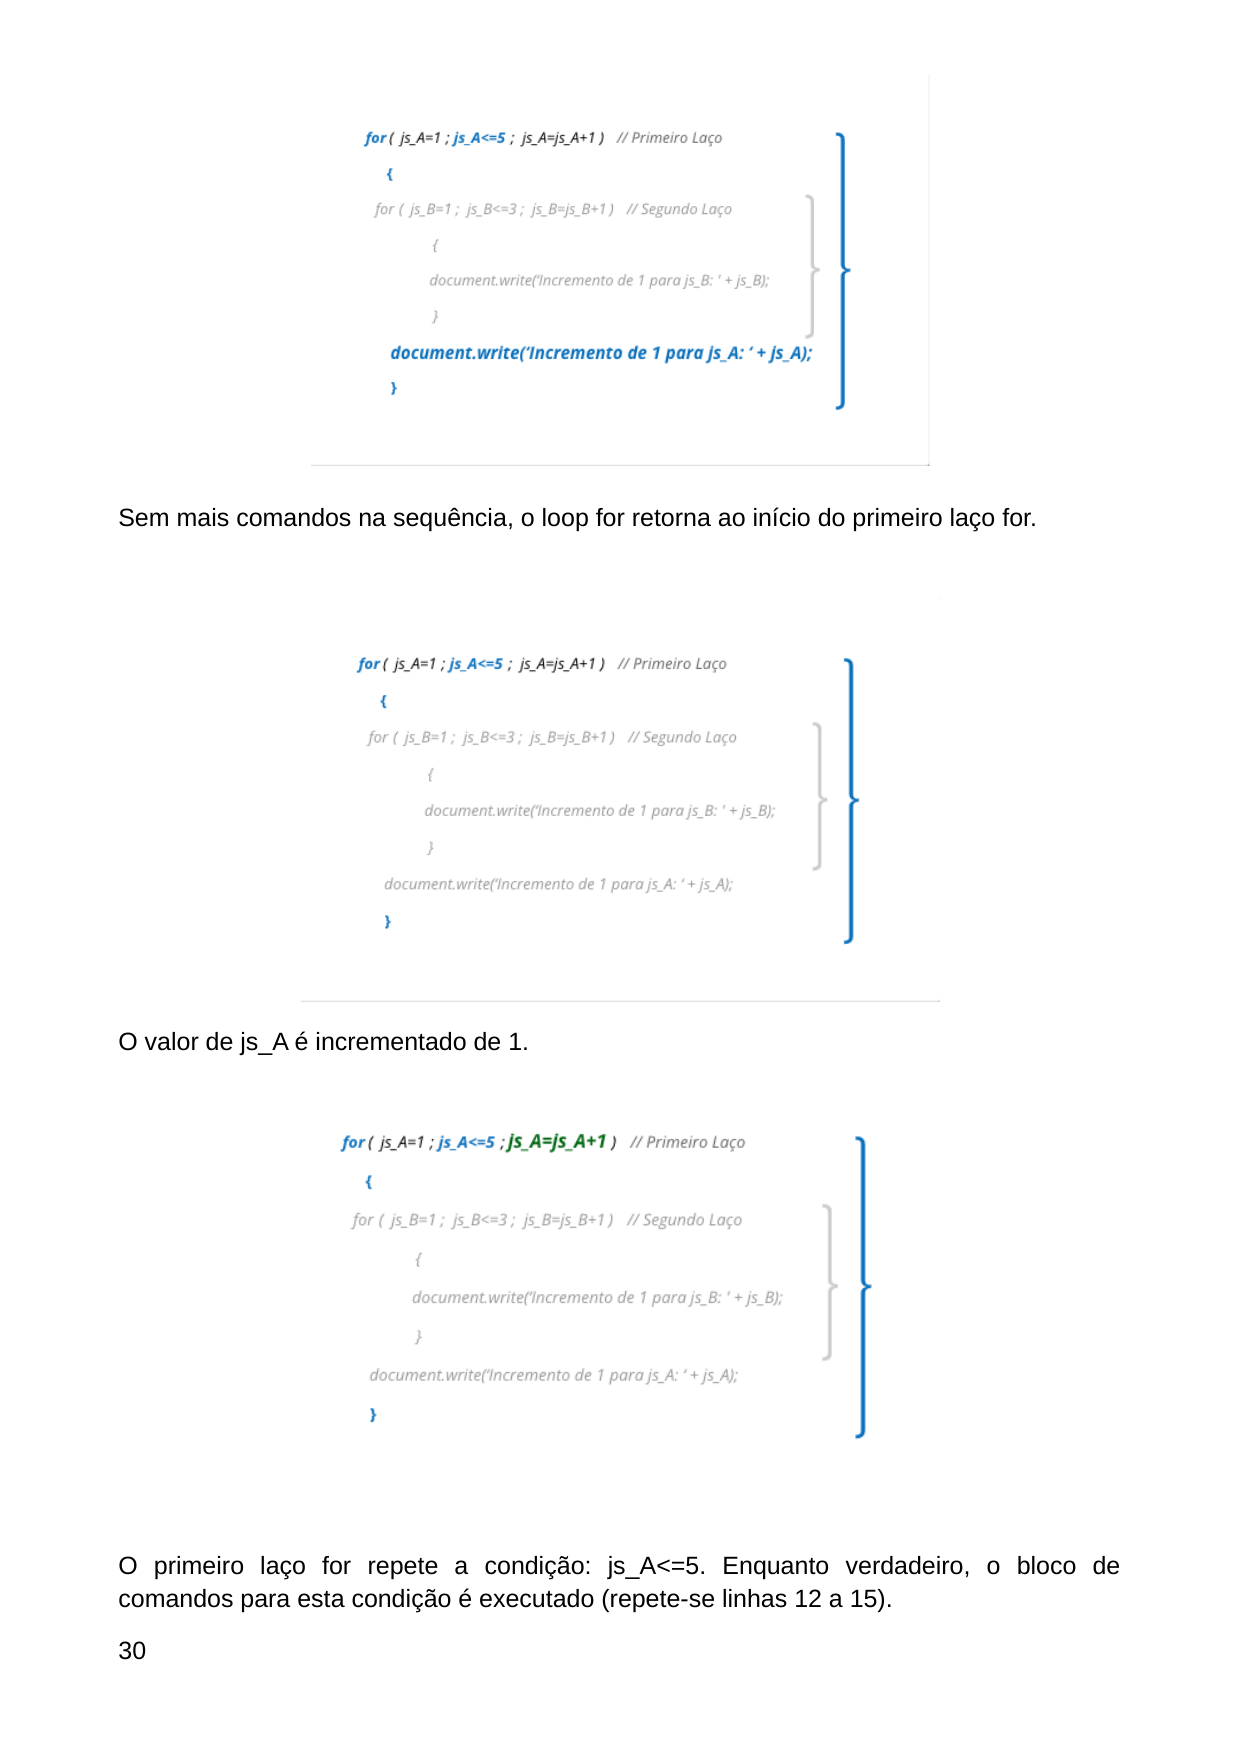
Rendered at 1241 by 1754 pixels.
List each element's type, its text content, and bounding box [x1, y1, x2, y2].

text O primeiro laço for repete a condição: js_A<=5. Enquanto verdadeiro, o bloco de comandos para esta condição é executado (repete-se linhas 12 a 15). [118, 1551, 1122, 1612]
text Sem mais comandos na sequência, o loop for retorna ao início do primeiro laço for. [118, 503, 1122, 532]
text O valor de js_A é incrementado de 1. [118, 1027, 1122, 1056]
